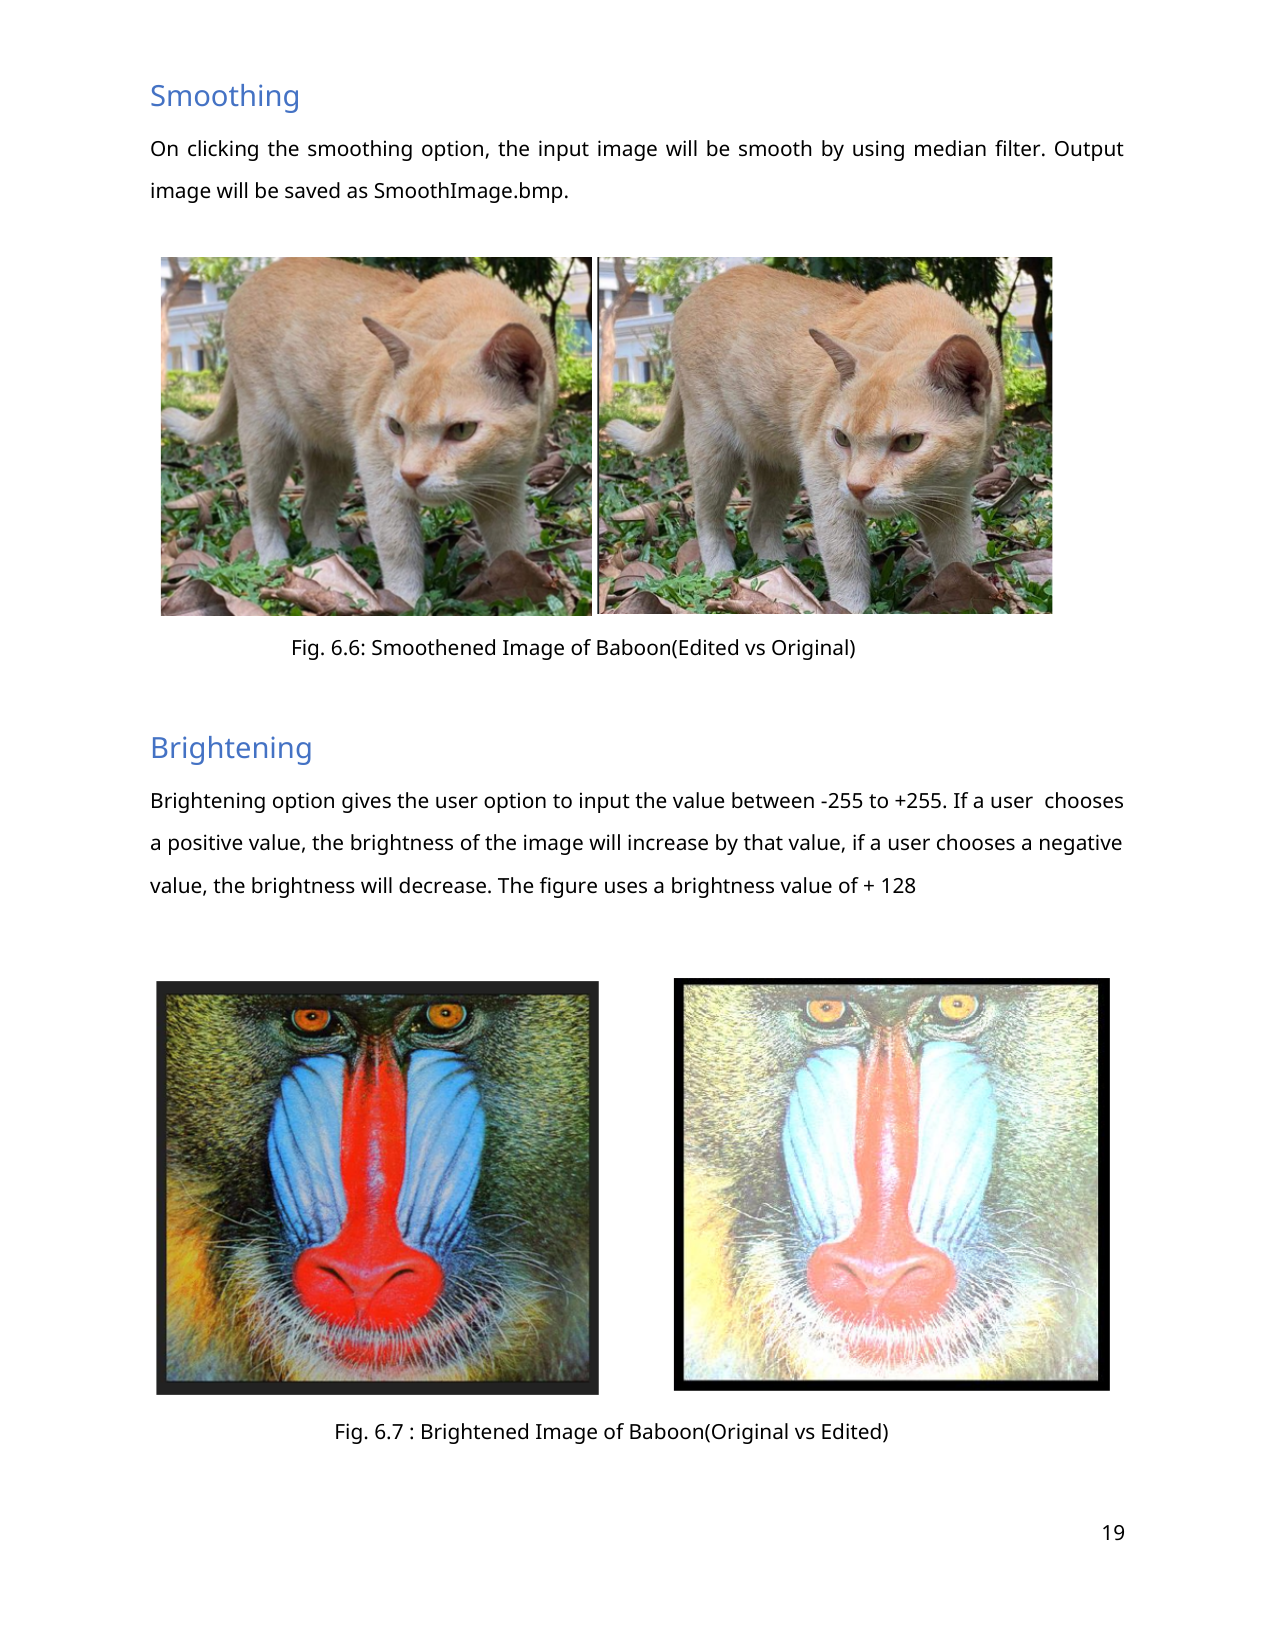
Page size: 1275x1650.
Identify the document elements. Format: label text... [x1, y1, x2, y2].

text Brightening [150, 727, 1125, 767]
text Fig. 6.7 : Brightened Image of Baboon(Original vs Edited) [150, 1417, 1125, 1445]
text Smoothing [150, 75, 1125, 115]
text On clicking the smoothing option, the input image will be smooth by using median filter. Output image will be saved as SmoothImage.bmp. [150, 134, 1125, 205]
text Brightening option gives the user option to input the value between -255 to +255. If a user chooses a positive value, the brightness of the image will increase by that value, if a user chooses a negative value, the brightness will decrease. The figure uses a brightness value of + 128 [150, 786, 1125, 899]
text Fig. 6.6: Smoothened Image of Baboon(Edited vs Original) [150, 633, 1125, 662]
